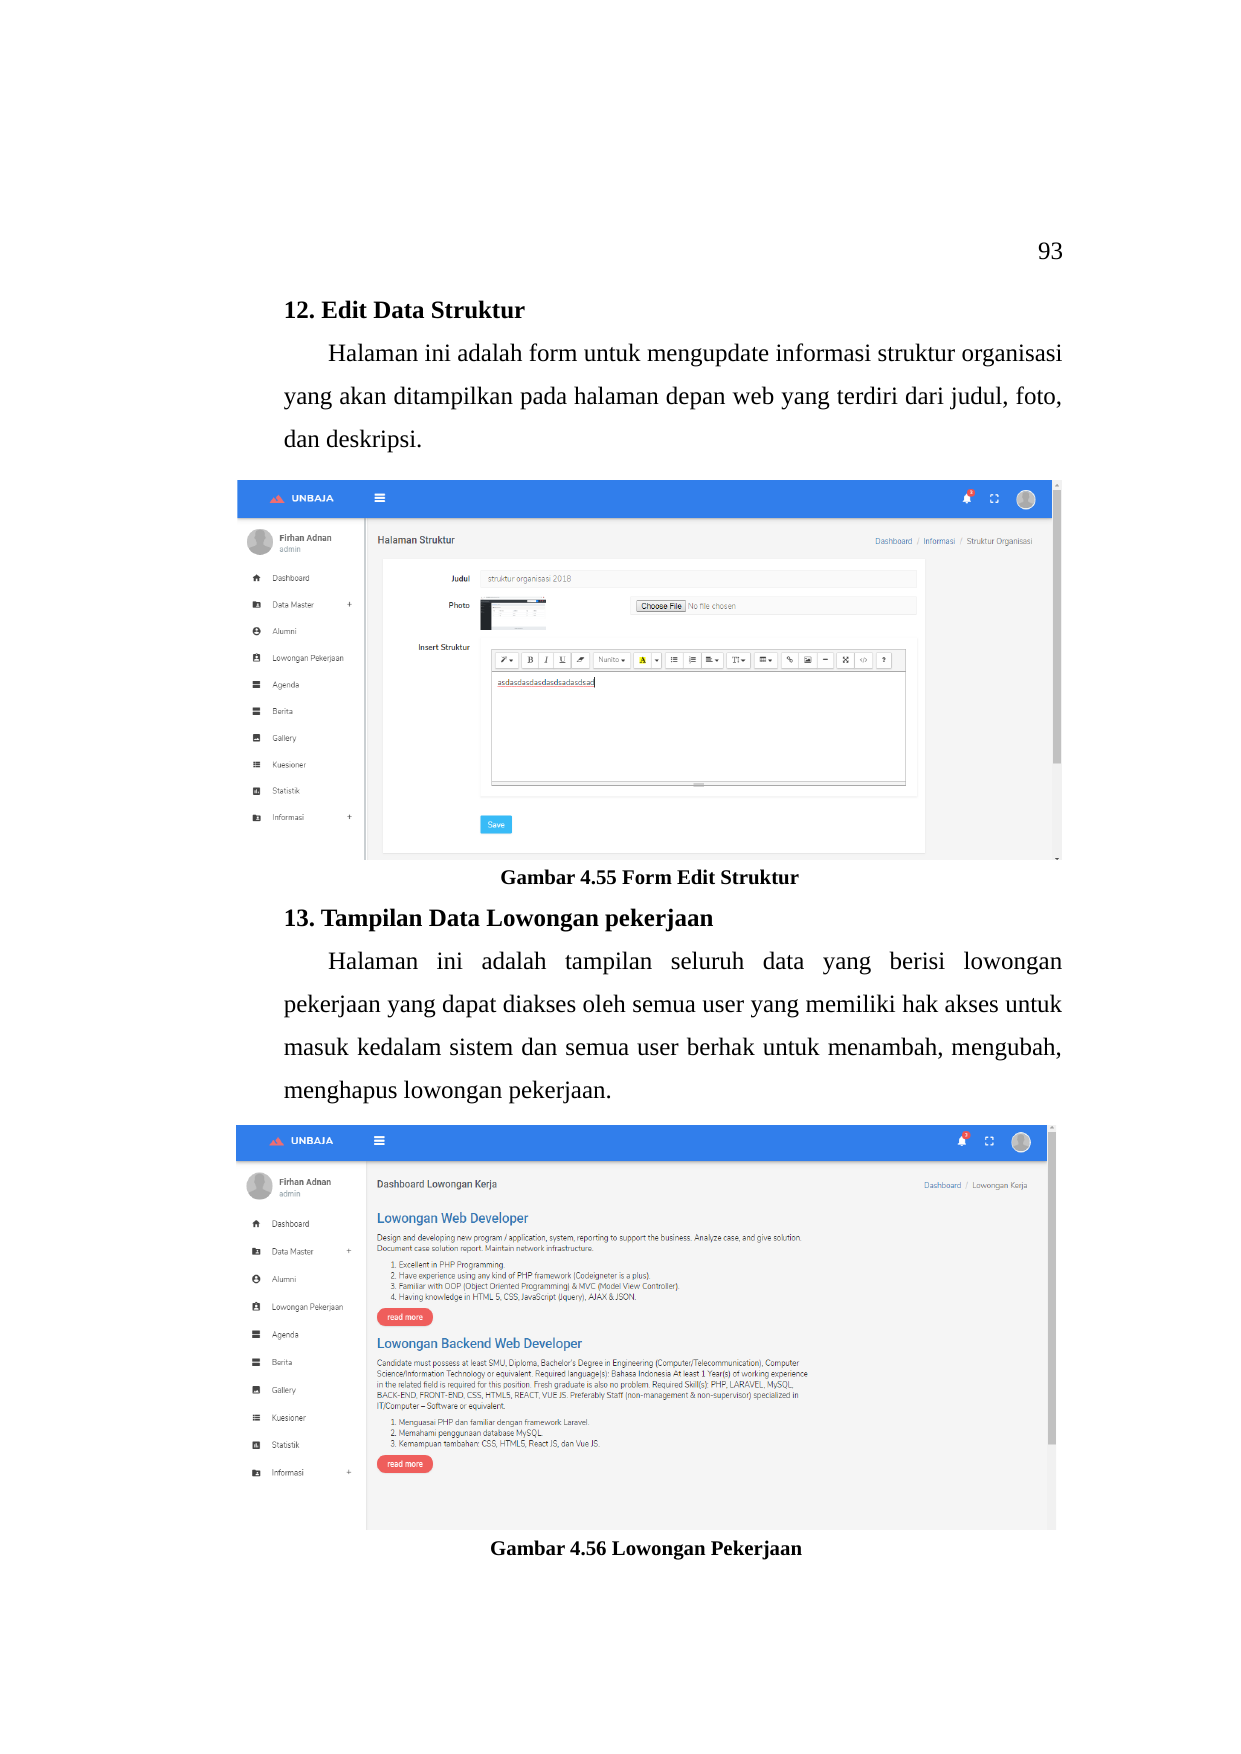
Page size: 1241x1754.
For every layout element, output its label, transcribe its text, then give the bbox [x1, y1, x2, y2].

text 12. Edit Data Struktur [283, 295, 1063, 324]
text Gambar 4.56 Lowongan Pekerjaan [236, 1530, 1056, 1559]
picture [237, 480, 1062, 860]
text [236, 1113, 1056, 1125]
text Halaman ini adalah tampilan seluruh data yang berisi lowongan pekerjaan yang dapat diakses oleh semua user yang memiliki hak akses untuk masuk kedalam sistem dan semua user berhak untuk menambah, mengubah, menghapus lowongan pekerjaan. [283, 946, 1063, 1104]
text 13. Tampilan Data Lowongan pekerjaan [237, 468, 1063, 932]
text Gambar 4.55 Form Edit Struktur [237, 860, 1062, 889]
text Halaman ini adalah form untuk mengupdate informasi struktur organisasi yang akan ditampilkan pada halaman depan web yang terdiri dari judul, foto, dan deskripsi. [283, 338, 1063, 453]
picture [236, 1125, 1057, 1530]
